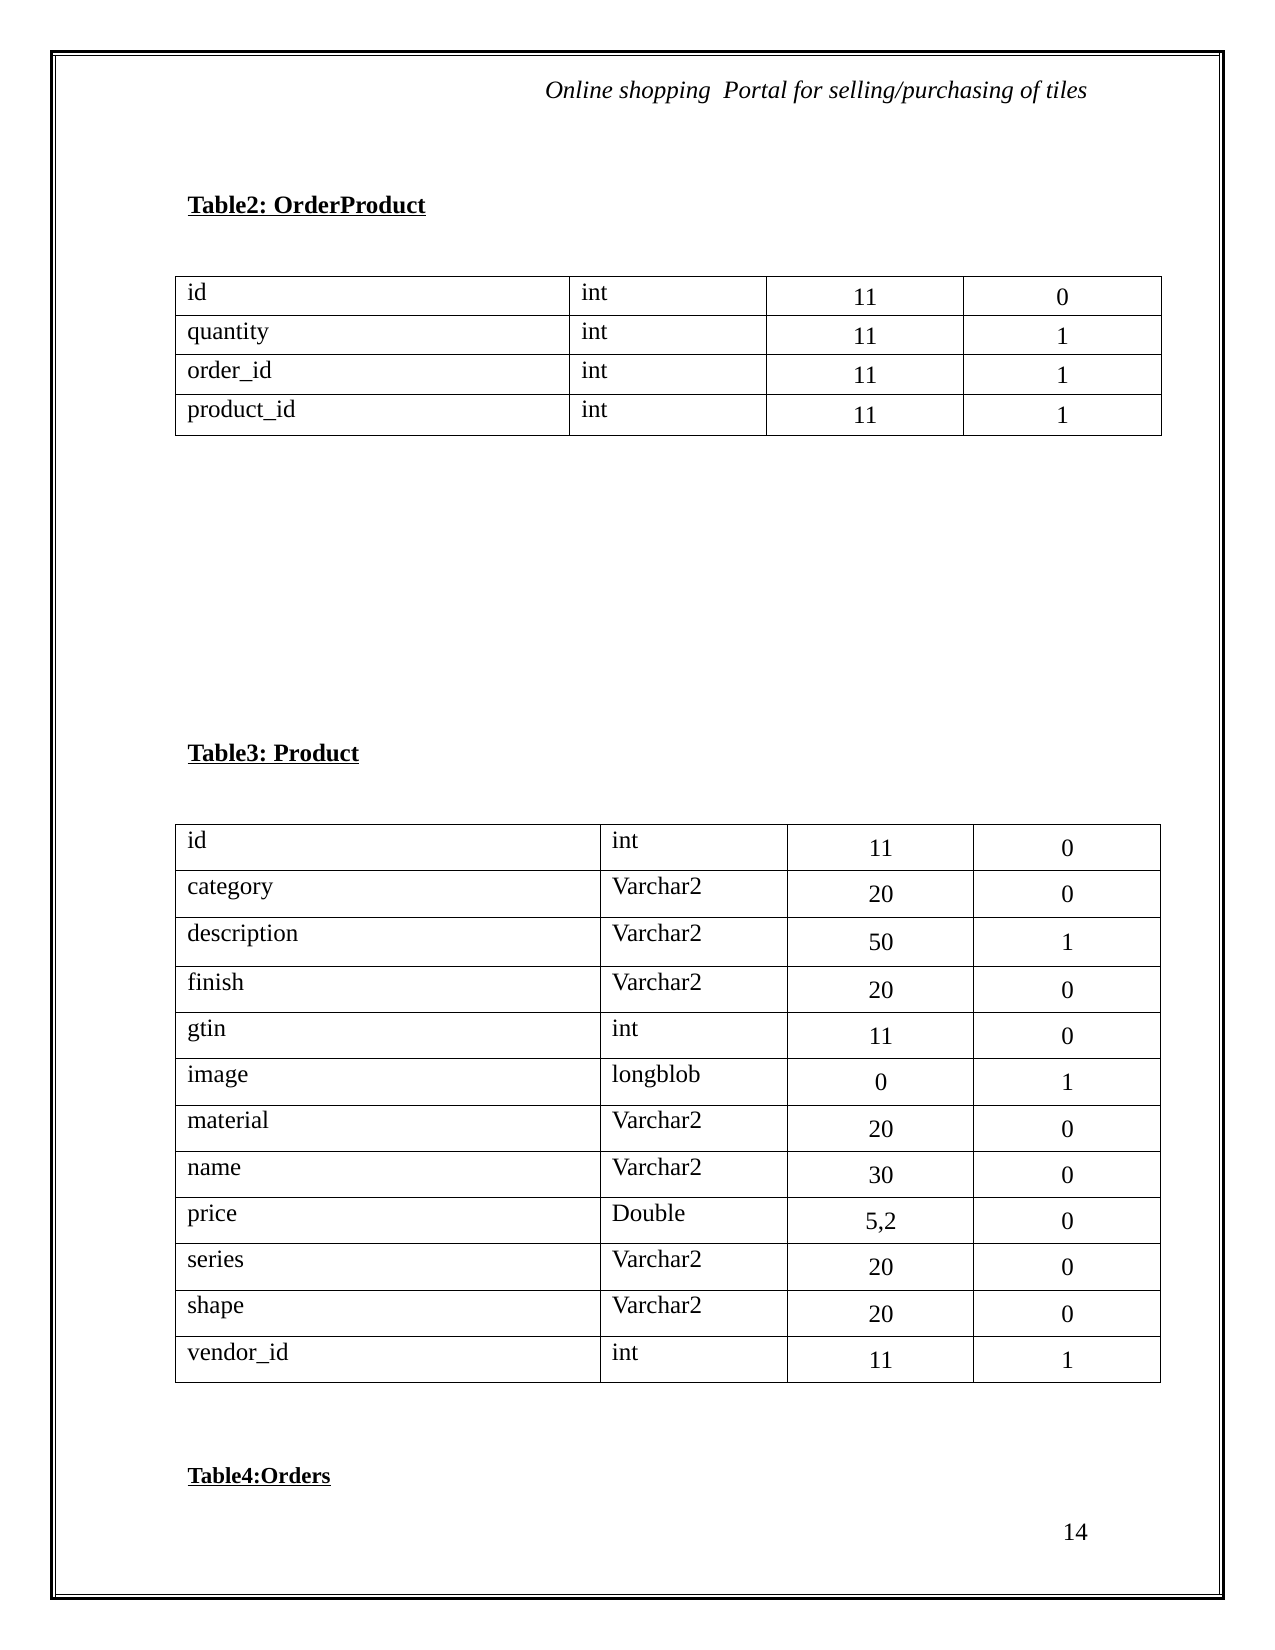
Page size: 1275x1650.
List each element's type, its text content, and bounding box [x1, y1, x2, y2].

table_cell 1 [964, 395, 1161, 435]
table_cell vendor_id [176, 1337, 600, 1382]
table_cell 1 [964, 316, 1161, 354]
table_cell quantity [176, 316, 569, 354]
table_cell Varchar2 [601, 918, 787, 966]
table_header id [176, 825, 600, 870]
table_cell 1 [974, 918, 1160, 966]
table_cell Varchar2 [601, 1152, 787, 1197]
table_cell 5,2 [788, 1198, 973, 1243]
text Table4:Orders [187, 1462, 1087, 1488]
table_cell longblob [601, 1059, 787, 1104]
table_header id [176, 277, 569, 315]
table_cell shape [176, 1291, 600, 1336]
table_cell Varchar2 [601, 1244, 787, 1289]
table_cell 20 [788, 1291, 973, 1336]
table_cell 11 [788, 1013, 973, 1058]
table_cell Varchar2 [601, 967, 787, 1012]
table_cell image [176, 1059, 600, 1104]
table_cell Varchar2 [601, 1106, 787, 1151]
table_cell 0 [974, 1152, 1160, 1197]
table_header 0 [964, 277, 1161, 315]
table_header int [570, 277, 766, 315]
table_cell category [176, 871, 600, 917]
table_cell int [570, 355, 766, 393]
table_cell int [570, 316, 766, 354]
table_cell 50 [788, 918, 973, 966]
table_cell description [176, 918, 600, 966]
subtitle Table2: OrderProduct [187, 190, 1087, 219]
table_header int [601, 825, 787, 870]
table_cell 20 [788, 1106, 973, 1151]
table_cell 0 [974, 1106, 1160, 1151]
table_cell 1 [974, 1059, 1160, 1104]
table_cell int [570, 395, 766, 435]
table_cell Varchar2 [601, 1291, 787, 1336]
table_cell name [176, 1152, 600, 1197]
table_header 11 [767, 277, 963, 315]
table_cell Varchar2 [601, 871, 787, 917]
table_cell 0 [974, 1244, 1160, 1289]
table_cell 20 [788, 1244, 973, 1289]
table_cell order_id [176, 355, 569, 393]
table_cell price [176, 1198, 600, 1243]
subtitle Table3: Product [187, 738, 1087, 767]
table_cell series [176, 1244, 600, 1289]
table_header 0 [974, 825, 1160, 870]
table_cell int [601, 1337, 787, 1382]
table_cell 0 [974, 967, 1160, 1012]
table_cell gtin [176, 1013, 600, 1058]
table_cell 20 [788, 967, 973, 1012]
table_cell 11 [788, 1337, 973, 1382]
table_cell 20 [788, 871, 973, 917]
table_cell product_id [176, 395, 569, 435]
table_cell 0 [788, 1059, 973, 1104]
table_cell 11 [767, 395, 963, 435]
table_cell 30 [788, 1152, 973, 1197]
table_cell 0 [974, 1013, 1160, 1058]
table_cell int [601, 1013, 787, 1058]
table_cell Double [601, 1198, 787, 1243]
table_cell 0 [974, 1198, 1160, 1243]
table_cell material [176, 1106, 600, 1151]
table_cell 1 [964, 355, 1161, 393]
table_cell 1 [974, 1337, 1160, 1382]
table_header 11 [788, 825, 973, 870]
table_cell 0 [974, 871, 1160, 917]
table_cell 11 [767, 316, 963, 354]
table_cell 0 [974, 1291, 1160, 1336]
table_cell 11 [767, 355, 963, 393]
table_cell finish [176, 967, 600, 1012]
